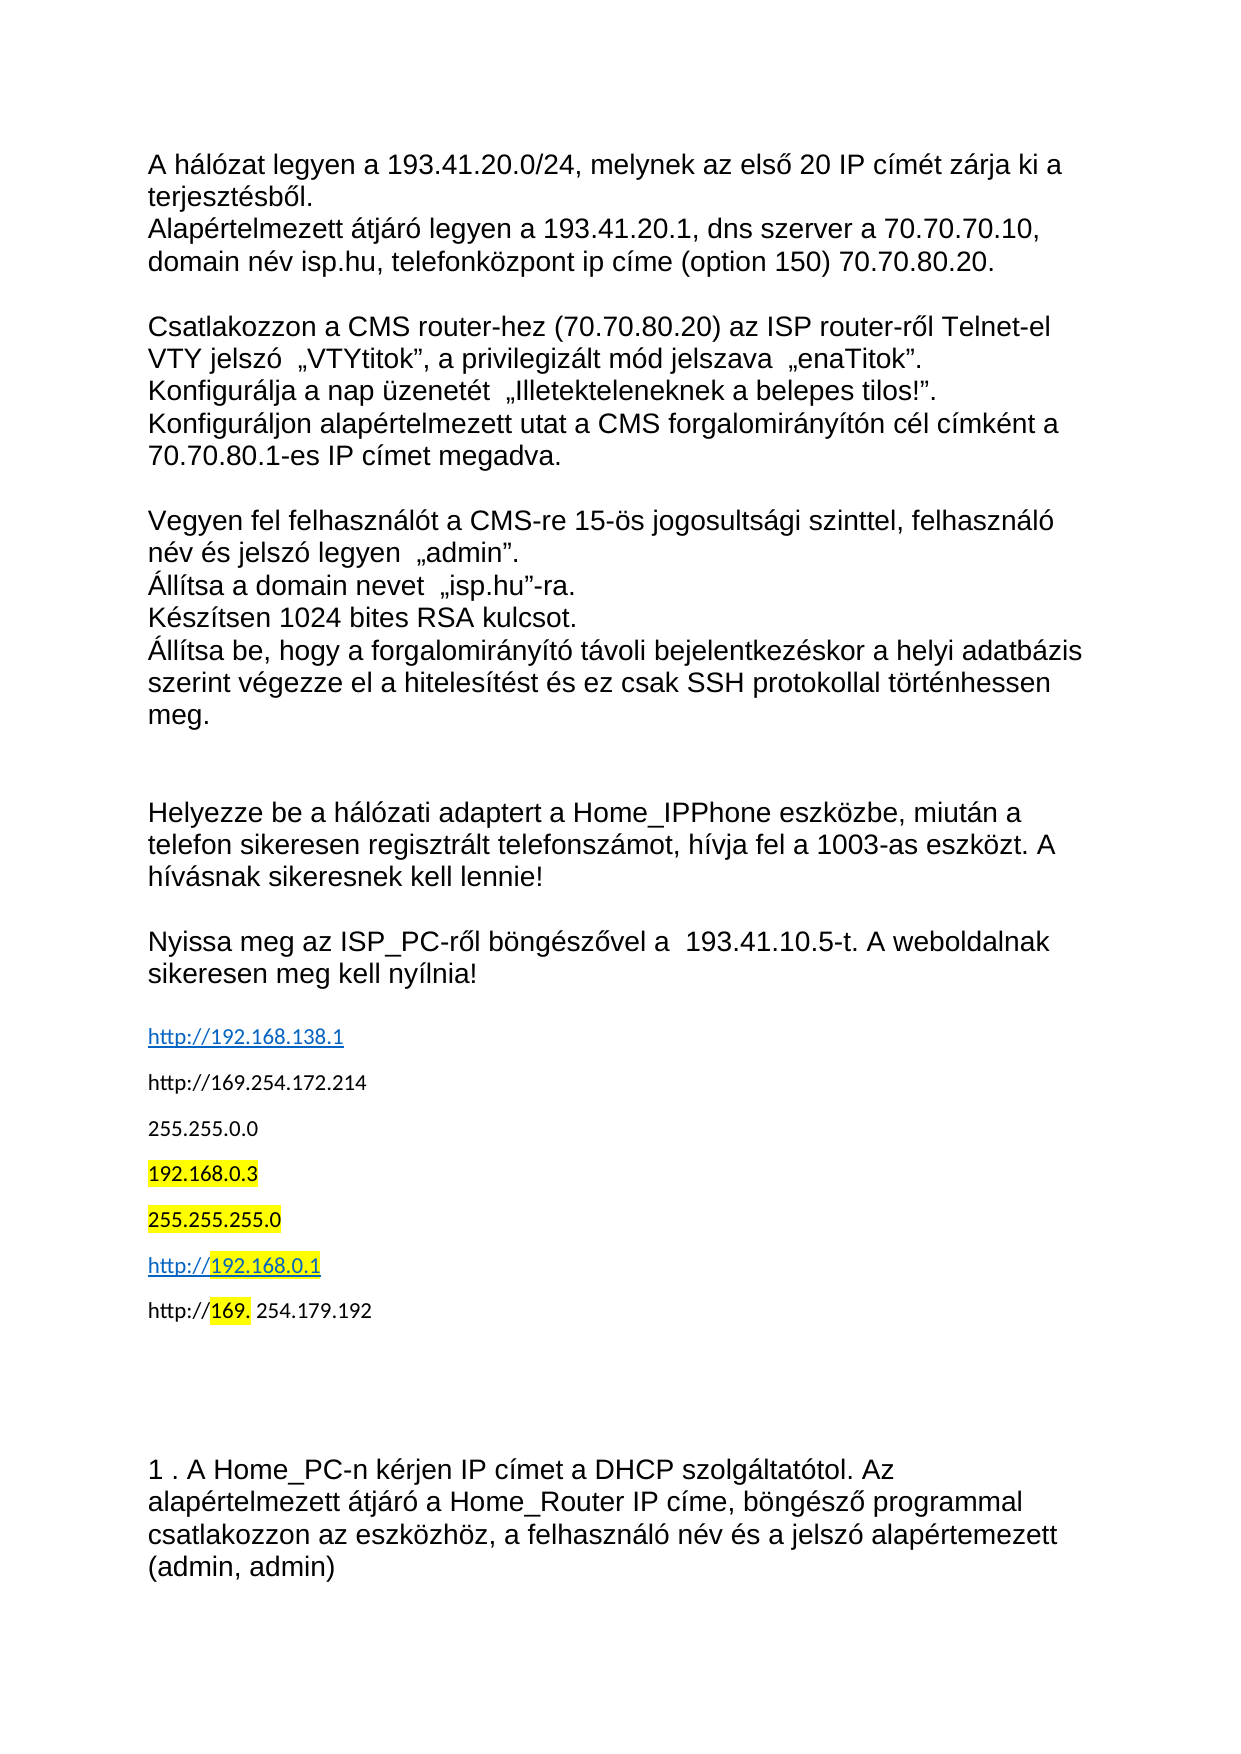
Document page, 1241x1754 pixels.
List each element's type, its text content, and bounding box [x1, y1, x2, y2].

text http://169. 254.179.192 [148, 1297, 1093, 1325]
text Csatlakozzon a CMS router-hez (70.70.80.20) az ISP router-ről Telnet-el VTY jelszó „VTYtitok”, a privilegizált mód jelszava „enaTitok”. [148, 309, 1093, 374]
text http://192.168.138.1 [148, 1022, 1093, 1050]
text 1 . A Home_PC-n kérjen IP címet a DHCP szolgáltatótol. Az alapértelmezett átjáró a Home_Router IP címe, böngésző programmal csatlakozzon az eszközhöz, a felhasználó név és a jelszó alapértemezett (admin, admin) [148, 1453, 1093, 1582]
text Konfiguráljon alapértelmezett utat a CMS forgalomirányítón cél címként a 70.70.80.1-es IP címet megadva. [148, 407, 1093, 472]
text Alapértelmezett átjáró legyen a 193.41.20.1, dns szerver a 70.70.70.10, domain név isp.hu, telefonközpont ip címe (option 150) 70.70.80.20. [148, 212, 1093, 277]
text Konfigurálja a nap üzenetét „Illetekteleneknek a belepes tilos!”. [148, 374, 1093, 407]
text http://169.254.172.214 [148, 1068, 1093, 1096]
text http://192.168.0.1 [148, 1251, 1093, 1279]
text Vegyen fel felhasználót a CMS-re 15-ös jogosultsági szinttel, felhasználó név és jelszó legyen „admin”. [148, 504, 1093, 569]
text 192.168.0.3 [148, 1159, 1093, 1187]
text Állítsa a domain nevet „isp.hu”-ra. [148, 569, 1093, 601]
text 255.255.255.0 [148, 1205, 1093, 1233]
text Nyissa meg az ISP_PC-ről böngészővel a 193.41.10.5-t. A weboldalnak sikeresen meg kell nyílnia! [148, 925, 1093, 990]
text A hálózat legyen a 193.41.20.0/24, melynek az első 20 IP címét zárja ki a terjesztésből. [148, 148, 1093, 212]
text Állítsa be, hogy a forgalomirányító távoli bejelentkezéskor a helyi adatbázis szerint végezze el a hitelesítést és ez csak SSH protokollal történhessen meg. [148, 633, 1093, 731]
text Készítsen 1024 bites RSA kulcsot. [148, 601, 1093, 633]
text 255.255.0.0 [148, 1114, 1093, 1142]
text Helyezze be a hálózati adaptert a Home_IPPhone eszközbe, miután a telefon sikeresen regisztrált telefonszámot, hívja fel a 1003-as eszközt. A hívásnak sikeresnek kell lennie! [148, 796, 1093, 893]
